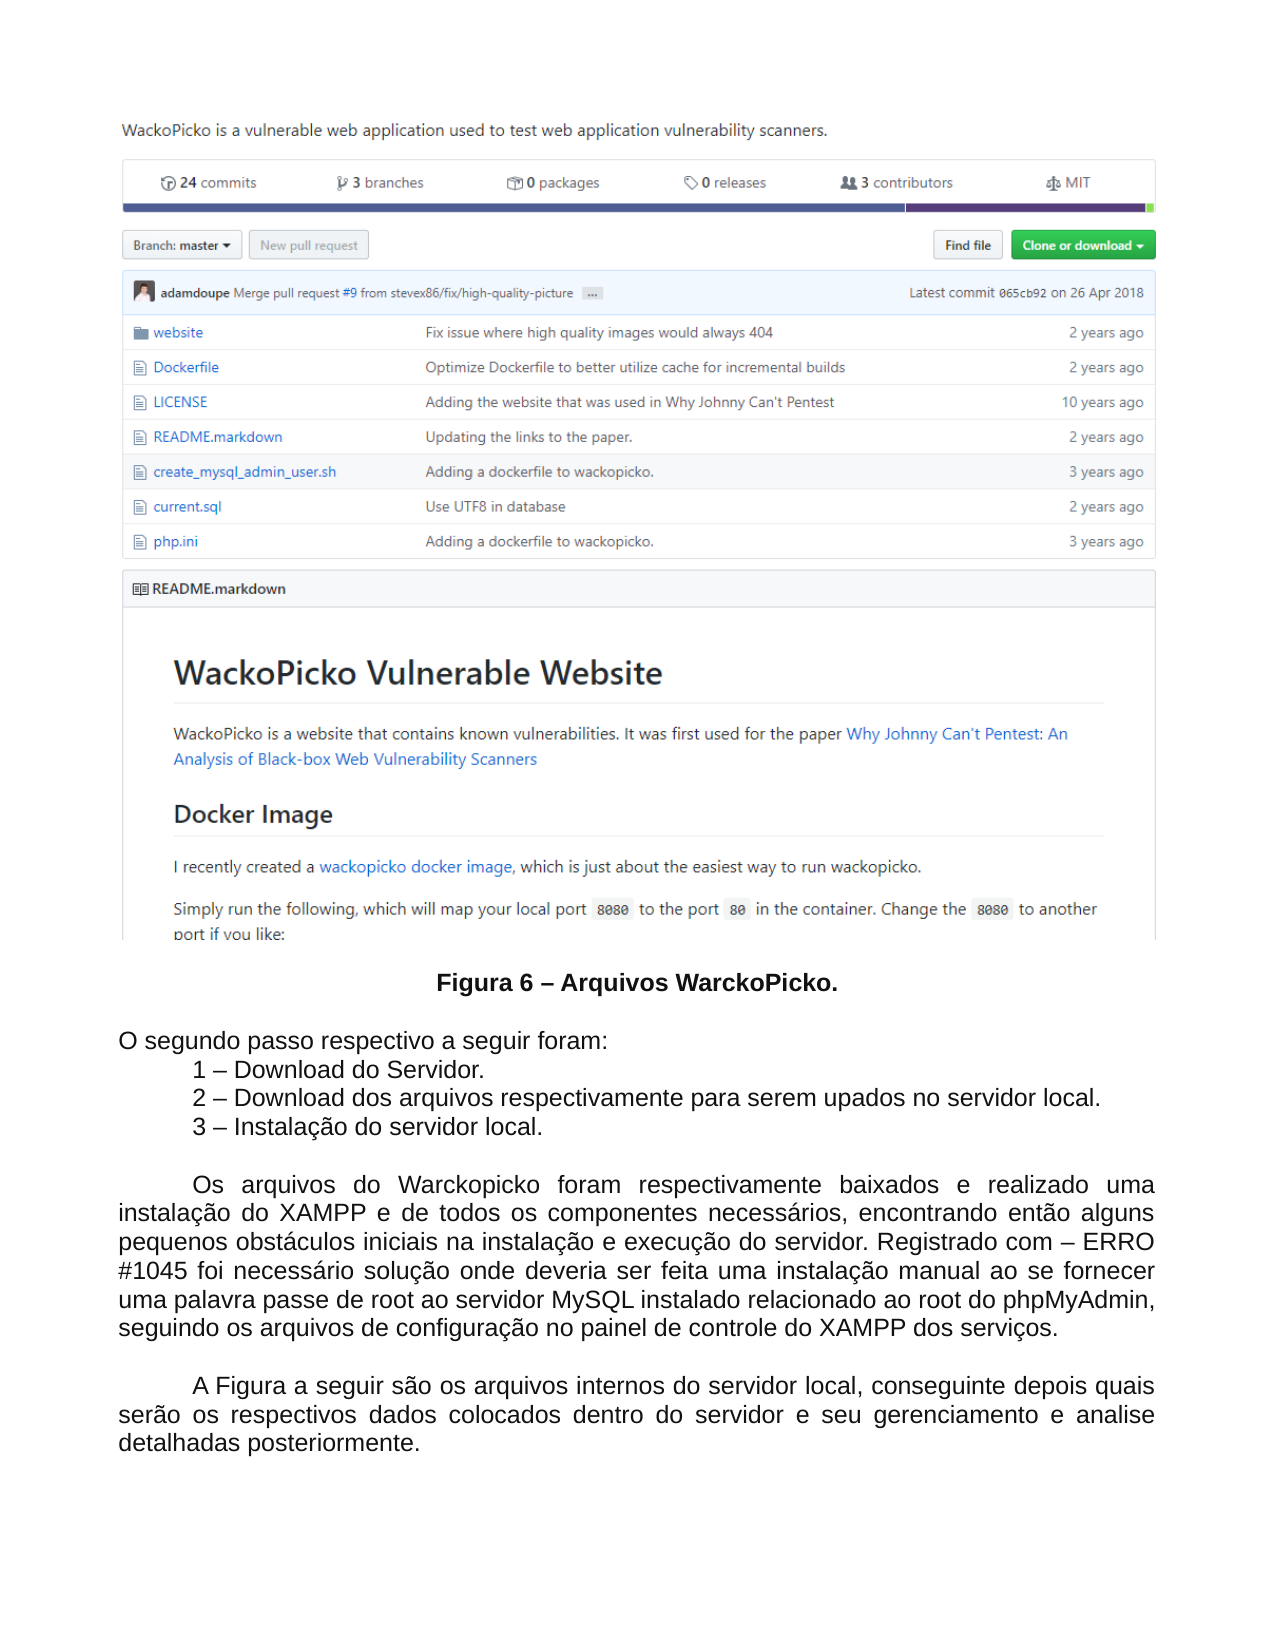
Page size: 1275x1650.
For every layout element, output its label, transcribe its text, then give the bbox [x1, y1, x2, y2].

picture [118, 118, 1157, 940]
text 1 – Download do Servidor. [118, 1054, 1157, 1083]
text Figura 6 – Arquivos WarckoPicko. [118, 968, 1157, 997]
text Os arquivos do Warckopicko foram respectivamente baixados e realizado uma instalação do XAMPP e de todos os componentes necessários, encontrando então alguns pequenos obstáculos iniciais na instalação e execução do servidor. Registrado com – ERRO #1045 foi necessário solução onde deveria ser feita uma instalação manual ao se fornecer uma palavra passe de root ao servidor MySQL instalado relacionado ao root do phpMyAdmin, seguindo os arquivos de configuração no painel de controle do XAMPP dos serviços. [118, 1169, 1157, 1342]
text 3 – Instalação do servidor local. [118, 1112, 1157, 1141]
text A Figura a seguir são os arquivos internos do servidor local, conseguinte depois quais serão os respectivos dados colocados dentro do servidor e seu gerenciamento e analise detalhadas posteriormente. [118, 1371, 1157, 1457]
text 2 – Download dos arquivos respectivamente para serem upados no servidor local. [118, 1083, 1157, 1112]
text O segundo passo respectivo a seguir foram: [118, 1026, 1157, 1054]
